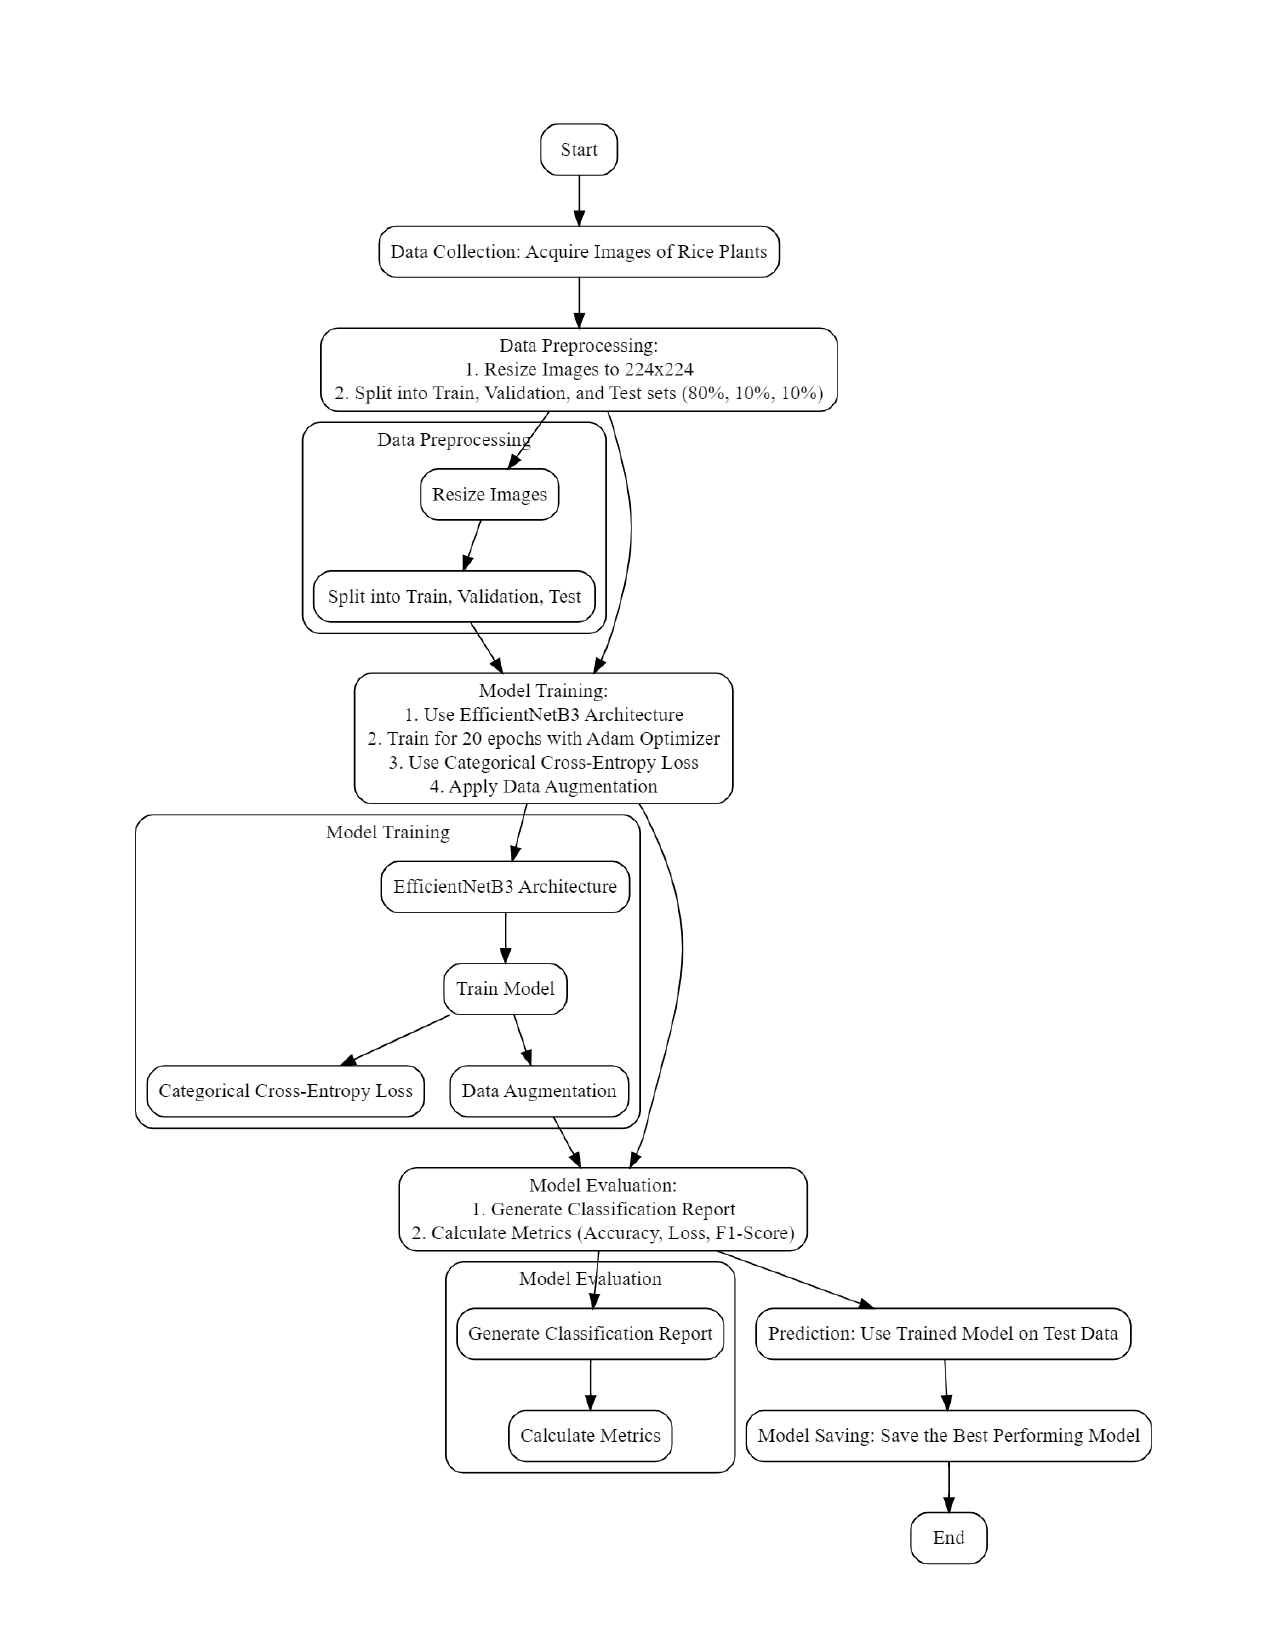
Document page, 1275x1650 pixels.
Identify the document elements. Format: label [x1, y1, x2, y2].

picture [118, 118, 1157, 1569]
